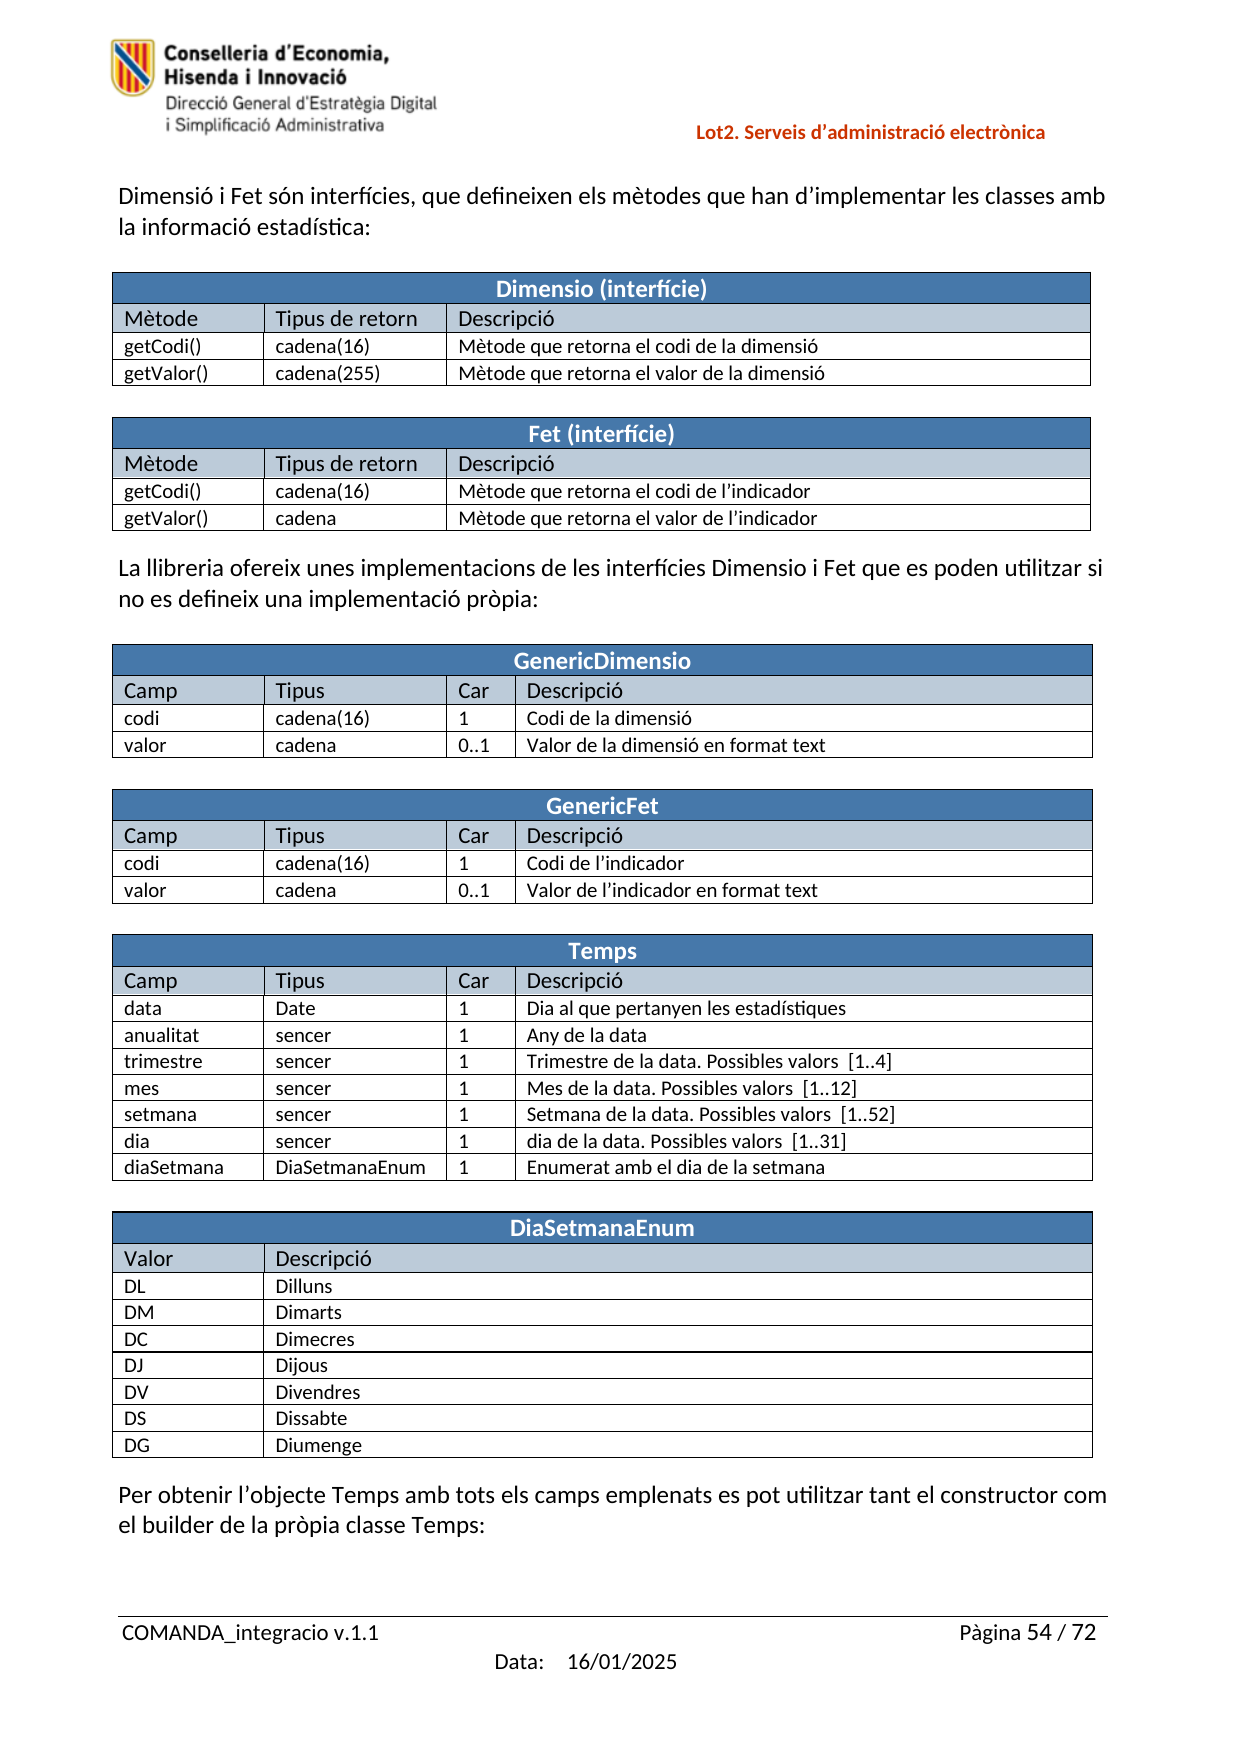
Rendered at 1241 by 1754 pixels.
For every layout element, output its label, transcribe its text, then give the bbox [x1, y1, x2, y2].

table_cell sencer [264, 1101, 446, 1127]
table_cell cadena(16) [264, 851, 446, 876]
table_cell anualitat [113, 1022, 263, 1047]
table_cell cadena [264, 732, 446, 757]
table_cell DV [113, 1379, 263, 1404]
table_cell Dissabte [264, 1405, 1092, 1431]
table_cell codi [113, 851, 263, 876]
table_header Temps [113, 935, 1092, 966]
table_cell Descripció [516, 676, 1092, 704]
table_cell Date [264, 996, 446, 1021]
table_cell Codi de l’indicador [516, 851, 1092, 876]
table_header GenericFet [113, 790, 1092, 820]
table_cell Mètode que retorna el valor de l’indicador [447, 505, 1090, 530]
table_header DiaSetmanaEnum [113, 1213, 1092, 1243]
table_cell cadena(16) [264, 479, 446, 504]
table_cell Mètode [113, 449, 264, 477]
table_cell DiaSetmanaEnum [264, 1154, 446, 1180]
table_header GenericDimensio [113, 645, 1092, 675]
table_cell Dimecres [264, 1326, 1092, 1351]
table_cell trimestre [113, 1049, 263, 1074]
table_cell Tipus de retorn [265, 304, 446, 332]
table_cell 1 [447, 1022, 515, 1047]
table_cell 1 [447, 1101, 515, 1127]
table_cell 1 [447, 1154, 515, 1180]
table_cell DM [113, 1300, 263, 1325]
table_cell Codi de la dimensió [516, 705, 1092, 731]
table_cell Setmana de la data. Possibles valors [1..52] [516, 1101, 1092, 1127]
table_cell Diumenge [264, 1432, 1092, 1457]
table_cell DJ [113, 1353, 263, 1378]
table_cell 1 [447, 1128, 515, 1153]
table_cell DS [113, 1405, 263, 1431]
table_cell Tipus [265, 821, 446, 849]
table_cell setmana [113, 1101, 263, 1127]
table_cell dia de la data. Possibles valors [1..31] [516, 1128, 1092, 1153]
table_cell data [113, 996, 263, 1021]
table_cell Dimarts [264, 1300, 1092, 1325]
table_cell diaSetmana [113, 1154, 263, 1180]
table_cell Tipus [265, 676, 446, 704]
table_cell Dilluns [264, 1273, 1092, 1298]
table_header Fet (interfície) [113, 418, 1090, 448]
table_cell Dia al que pertanyen les estadístiques [516, 996, 1092, 1021]
table_cell Valor de la dimensió en format text [516, 732, 1092, 757]
table_cell cadena(255) [264, 360, 446, 385]
table_cell cadena(16) [264, 705, 446, 731]
table_cell dia [113, 1128, 263, 1153]
table_cell Mètode [113, 304, 264, 332]
picture [100, 26, 467, 156]
table_cell Camp [113, 967, 264, 994]
table_cell sencer [264, 1075, 446, 1100]
table_cell mes [113, 1075, 263, 1100]
table_cell DG [113, 1432, 263, 1457]
table_cell Descripció [516, 821, 1092, 849]
table_cell Trimestre de la data. Possibles valors [1..4] [516, 1049, 1092, 1074]
table_cell Camp [113, 676, 264, 704]
table_cell Dijous [264, 1353, 1092, 1378]
table_cell Descripció [516, 967, 1092, 994]
table_cell Camp [113, 821, 264, 849]
table_cell 1 [447, 851, 515, 876]
table_cell 0..1 [447, 877, 515, 902]
table_cell Mètode que retorna el codi de l’indicador [447, 479, 1090, 504]
table_cell 0..1 [447, 732, 515, 757]
table_cell codi [113, 705, 263, 731]
table_cell Valor [113, 1244, 264, 1272]
table_cell Descripció [447, 449, 1090, 477]
table_cell getCodi() [113, 479, 263, 504]
table_cell Valor de l’indicador en format text [516, 877, 1092, 902]
table_cell 1 [447, 705, 515, 731]
table_cell Tipus de retorn [265, 449, 446, 477]
table_header Dimensio (interfície) [113, 273, 1090, 303]
text La llibreria ofereix unes implementacions de les interfícies Dimensio i Fet que es poden utilitzar si no es defineix una implementació pròpia: [118, 552, 1122, 613]
table_cell Enumerat amb el dia de la setmana [516, 1154, 1092, 1180]
table_cell Car [447, 676, 515, 704]
table_cell valor [113, 877, 263, 902]
text Per obtenir l’objecte Temps amb tots els camps emplenats es pot utilitzar tant el constructor com el builder de la pròpia classe Temps: [118, 1479, 1122, 1571]
table_cell Any de la data [516, 1022, 1092, 1047]
table_cell cadena(16) [264, 333, 446, 359]
table_cell Car [447, 821, 515, 849]
table_cell Divendres [264, 1379, 1092, 1404]
table_cell Mètode que retorna el valor de la dimensió [447, 360, 1090, 385]
table_cell sencer [264, 1128, 446, 1153]
table_cell cadena [264, 505, 446, 530]
table_cell getValor() [113, 360, 263, 385]
table_cell Descripció [447, 304, 1090, 332]
table_cell getCodi() [113, 333, 263, 359]
table_cell 1 [447, 1049, 515, 1074]
table_cell Mètode que retorna el codi de la dimensió [447, 333, 1090, 359]
table_cell DC [113, 1326, 263, 1351]
table_cell Descripció [265, 1244, 1092, 1272]
table_cell Car [447, 967, 515, 994]
table_cell Tipus [265, 967, 446, 994]
table_cell getValor() [113, 505, 263, 530]
text Dimensió i Fet són interfícies, que defineixen els mètodes que han d’implementar les classes amb la informació estadística: [118, 180, 1122, 241]
table_cell sencer [264, 1049, 446, 1074]
table_cell cadena [264, 877, 446, 902]
table_cell Mes de la data. Possibles valors [1..12] [516, 1075, 1092, 1100]
table_cell sencer [264, 1022, 446, 1047]
table_cell 1 [447, 1075, 515, 1100]
table_cell 1 [447, 996, 515, 1021]
table_cell DL [113, 1273, 263, 1298]
table_cell valor [113, 732, 263, 757]
